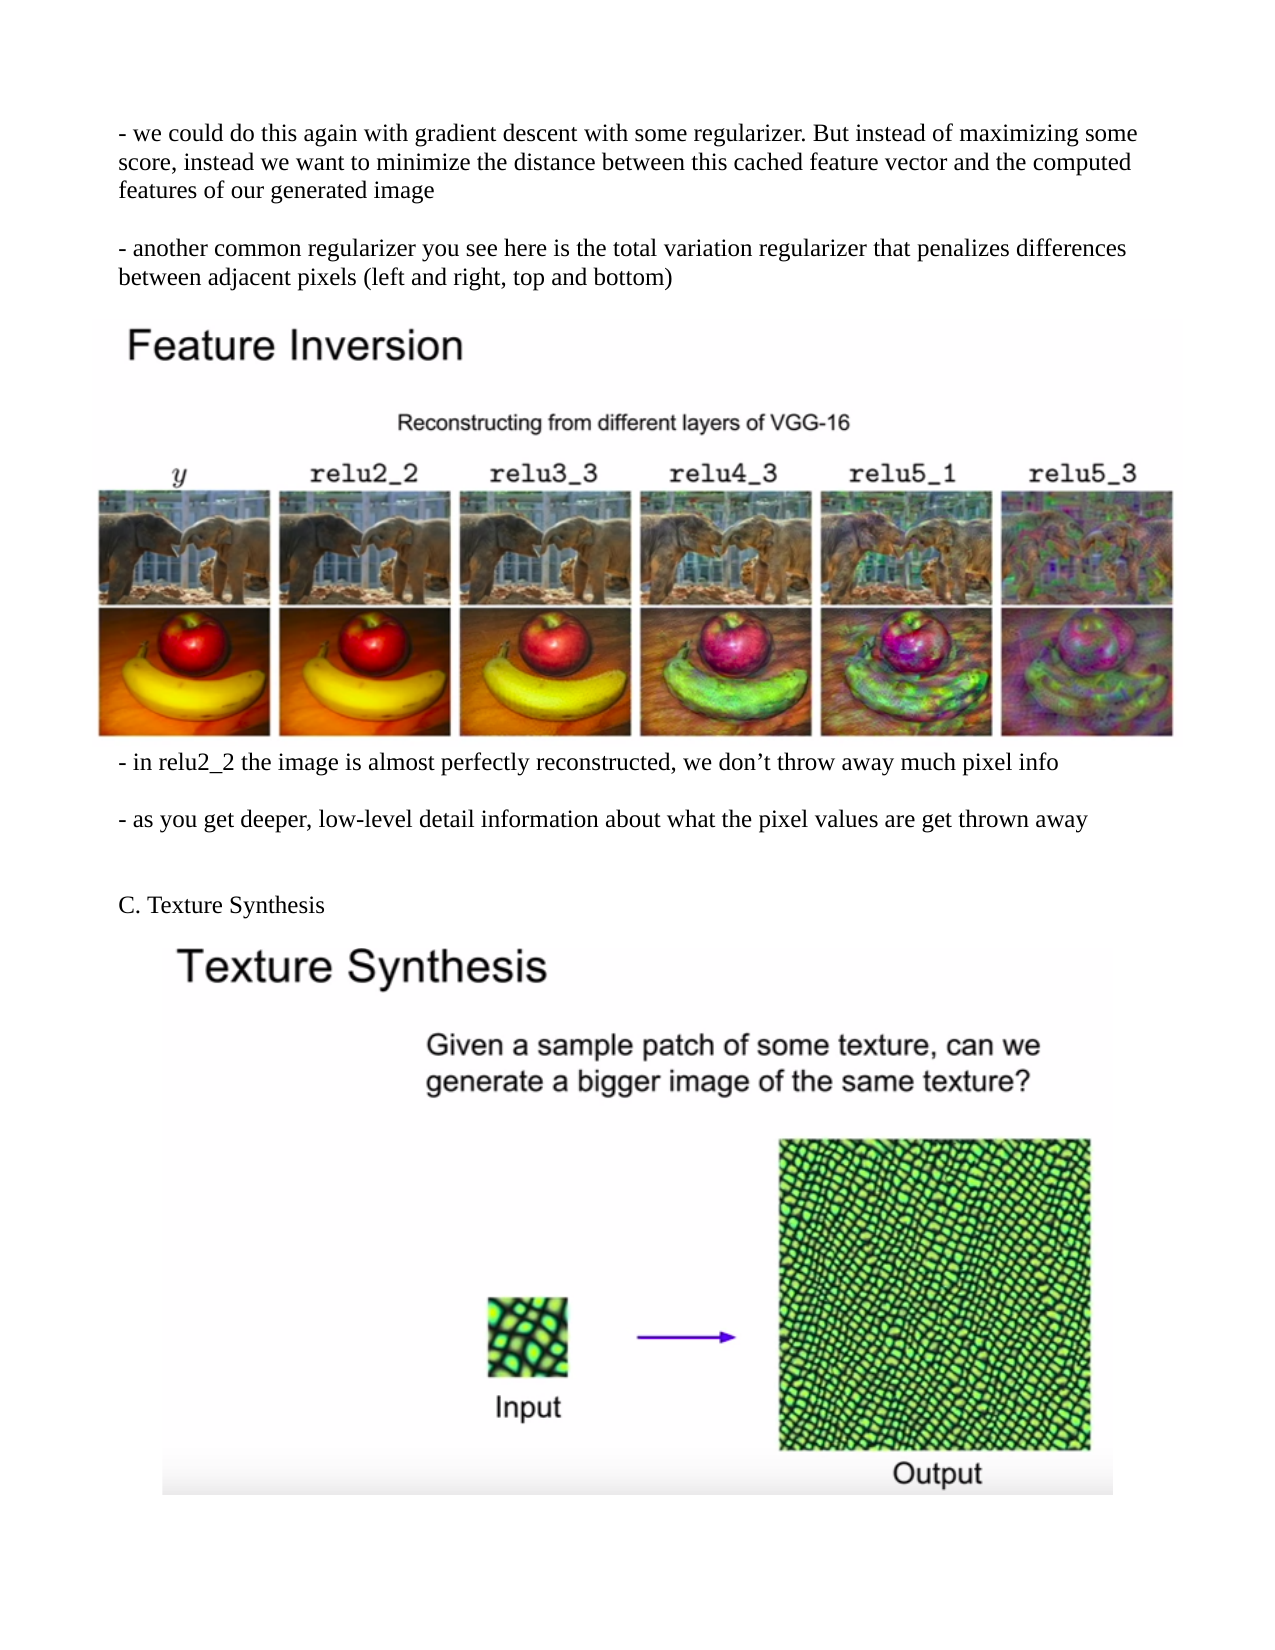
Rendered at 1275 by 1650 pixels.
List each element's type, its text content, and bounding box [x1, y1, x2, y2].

text - another common regularizer you see here is the total variation regularizer that penalizes differences between adjacent pixels (left and right, top and bottom) [118, 233, 1157, 291]
text C. Texture Synthesis [118, 891, 1157, 919]
text - as you get deeper, low-level detail information about what the pixel values are get thrown away [118, 804, 1157, 833]
picture [91, 319, 1184, 747]
text - we could do this again with gradient descent with some regularizer. But instead of maximizing some score, instead we want to minimize the distance between this cached feature vector and the computed features of our generated image [118, 118, 1157, 204]
text - in relu2_2 the image is almost perfectly reconstructed, we don’t throw away much pixel info [118, 747, 1157, 776]
picture [162, 948, 1113, 1495]
